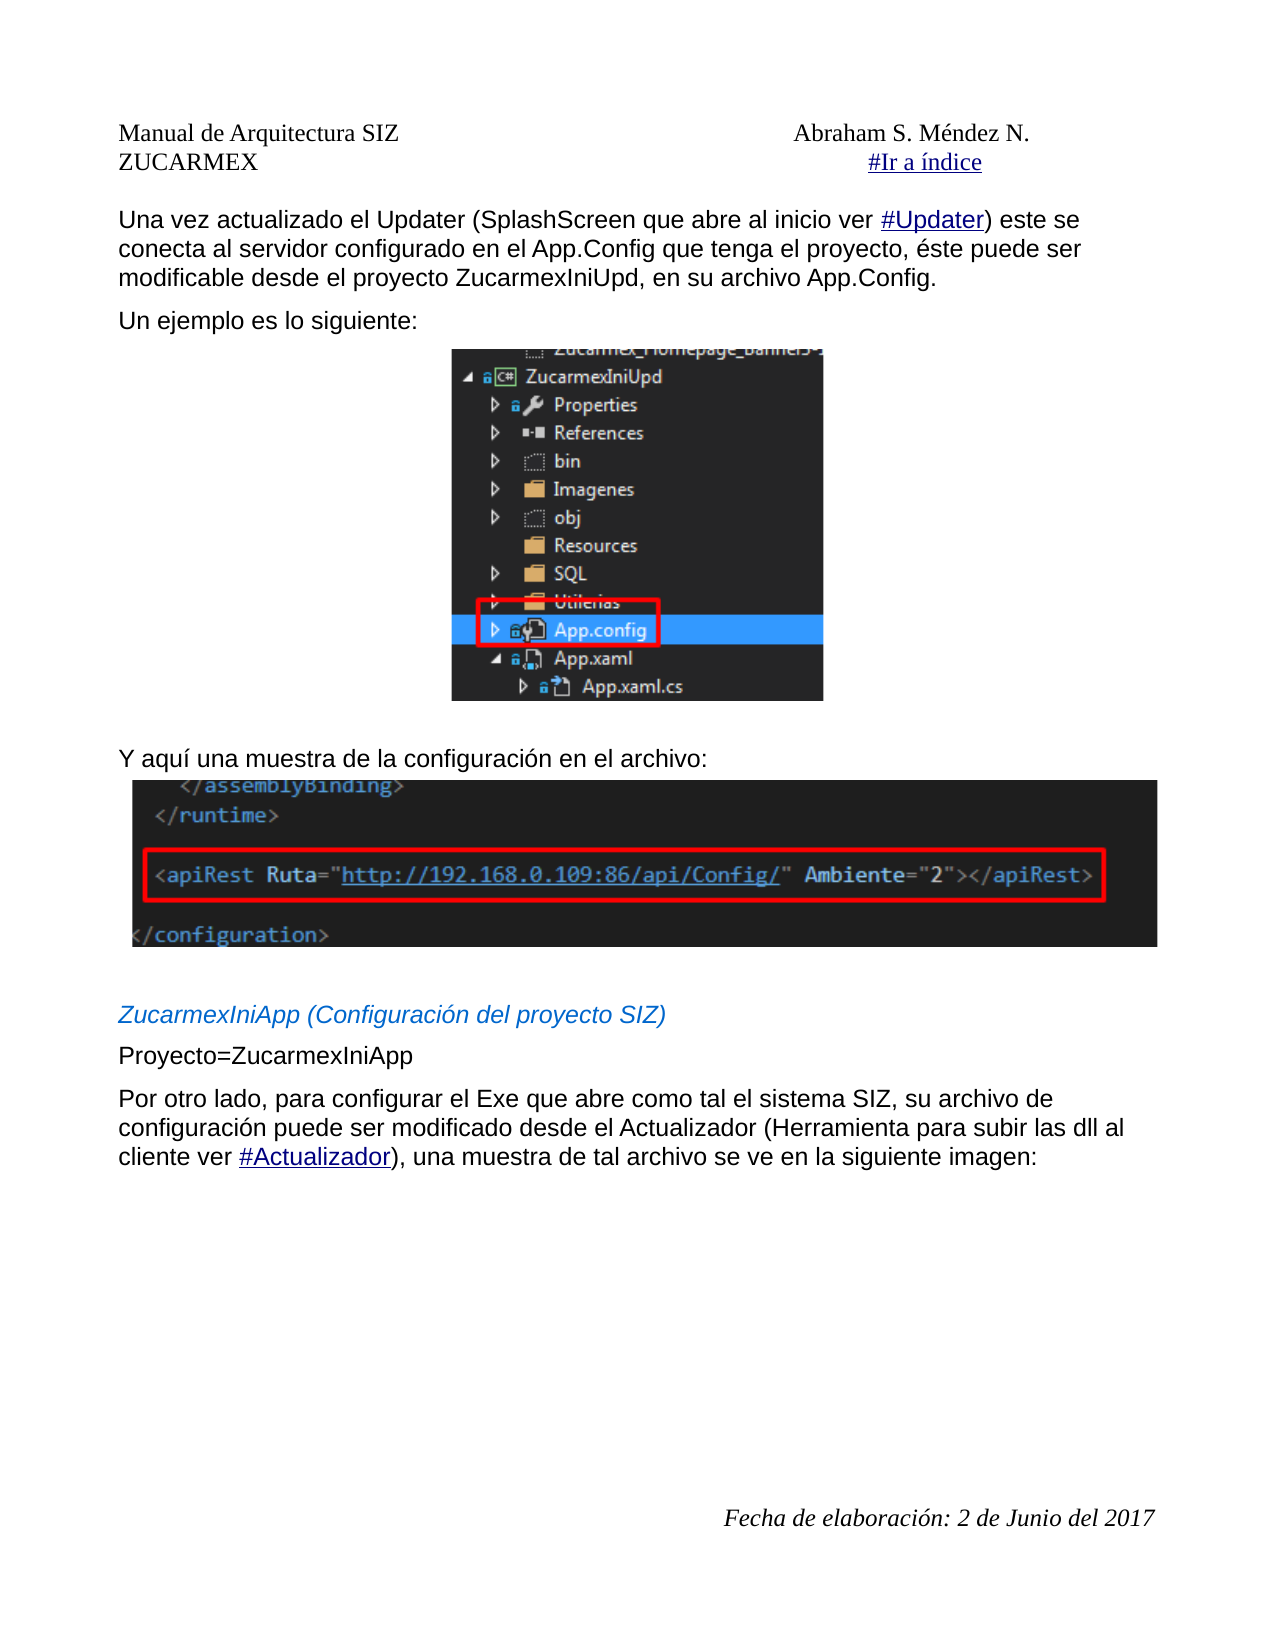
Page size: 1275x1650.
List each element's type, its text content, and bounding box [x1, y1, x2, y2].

text Por otro lado, para configurar el Exe que abre como tal el sistema SIZ, su archivo de configuración puede ser modificado desde el Actualizador (Herramienta para subir las dll al cliente ver #Actualizador), una muestra de tal archivo se ve en la siguiente imagen: [118, 1084, 1157, 1171]
picture [132, 780, 1158, 947]
text ZucarmexIniApp (Configuración del proyecto SIZ) [118, 1000, 1157, 1029]
text Y aquí una muestra de la configuración en el archivo: [118, 744, 1157, 773]
picture [451, 349, 824, 701]
text Un ejemplo es lo siguiente: [118, 306, 1157, 335]
text Una vez actualizado el Updater (SplashScreen que abre al inicio ver #Updater) este se conecta al servidor configurado en el App.Config que tenga el proyecto, éste puede ser modificable desde el proyecto ZucarmexIniUpd, en su archivo App.Config. [118, 205, 1157, 291]
text Proyecto=ZucarmexIniApp [118, 1041, 1157, 1070]
